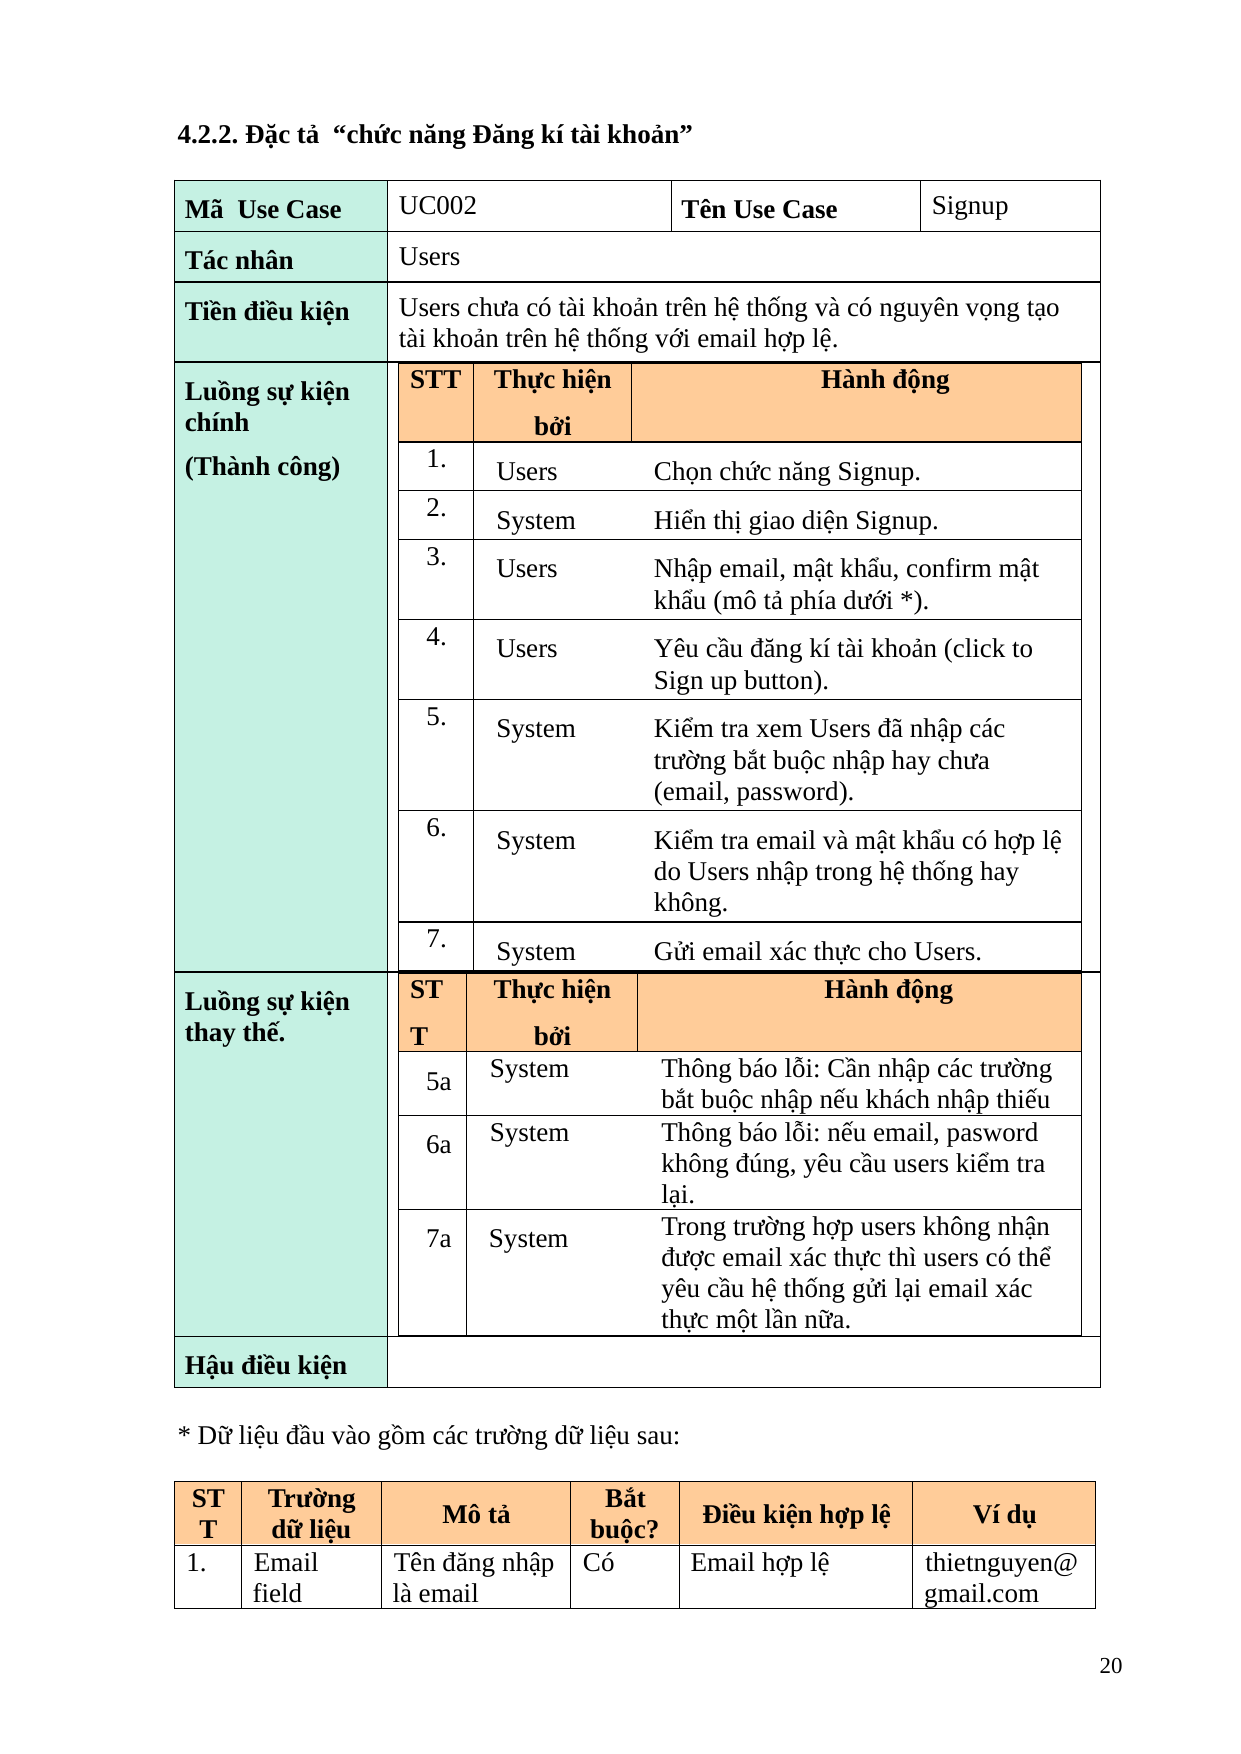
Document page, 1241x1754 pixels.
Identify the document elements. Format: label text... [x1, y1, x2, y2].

table_header Điều kiện hợp lệ [680, 1482, 912, 1544]
table_cell Thông báo lỗi: Cần nhập các trường bắt buộc nhập nếu khách nhập thiếu [638, 1052, 1081, 1114]
table_cell Tiền điều kiện [175, 283, 387, 361]
table_cell System [467, 1052, 638, 1114]
table_header Trường dữ liệu [242, 1482, 381, 1544]
table_cell System [474, 811, 631, 921]
table_cell 6a [399, 1116, 466, 1209]
table_cell Users [474, 540, 631, 619]
table_cell 5. [399, 700, 473, 810]
table_cell Hậu điều kiện [175, 1337, 387, 1387]
table_cell 1. [175, 1546, 241, 1608]
table_cell 6. [399, 811, 473, 921]
table_cell 5a [399, 1052, 466, 1114]
table_cell Gửi email xác thực cho Users. [631, 923, 1081, 970]
table_cell [388, 363, 398, 971]
table_cell 4. [399, 620, 473, 699]
table_cell Có [571, 1546, 679, 1608]
table_cell 2. [399, 491, 473, 539]
table_header Mã Use Case [175, 181, 387, 231]
table_cell Nhập email, mật khẩu, confirm mật khẩu (mô tả phía dưới *). [631, 540, 1081, 619]
table_header Bắt buộc? [571, 1482, 679, 1544]
table_cell Email hợp lệ [680, 1546, 912, 1608]
table_cell Kiểm tra xem Users đã nhập các trường bắt buộc nhập hay chưa (email, password). [631, 700, 1081, 810]
text * Dữ liệu đầu vào gồm các trường dữ liệu sau: [177, 1419, 1122, 1450]
table_cell [1082, 973, 1100, 1336]
table_header UC002 [388, 181, 671, 231]
table_header Hành động [632, 364, 1081, 441]
table_cell System [474, 700, 631, 810]
table_cell Luồng sự kiện chính (Thành công) [175, 363, 387, 971]
table_header Mô tả [382, 1482, 570, 1544]
table_cell Tên đăng nhập là email [382, 1546, 570, 1608]
table_cell Users chưa có tài khoản trên hệ thống và có nguyên vọng tạo tài khoản trên hệ thống với email hợp lệ. [388, 283, 1100, 361]
table_header STT [399, 364, 473, 441]
table_cell Users [388, 232, 1100, 281]
table_header Signup [921, 181, 1100, 231]
table_cell System [474, 923, 631, 970]
table_header STT [175, 1482, 241, 1544]
table_cell [1082, 363, 1100, 971]
table_header Tên Use Case [672, 181, 920, 231]
table_cell Users [474, 620, 631, 699]
table_cell Hiển thị giao diện Signup. [631, 491, 1081, 539]
table_cell [388, 1337, 1100, 1387]
table_header Ví dụ [913, 1482, 1095, 1544]
table_cell Tác nhân [175, 232, 387, 281]
table_header STT [399, 974, 466, 1051]
table_cell System [467, 1210, 638, 1335]
table_cell 7. [399, 923, 473, 970]
table_cell 1. [399, 443, 473, 490]
table_cell System [467, 1116, 638, 1209]
table_cell System [474, 491, 631, 539]
table_cell 7a [399, 1210, 466, 1335]
table_cell Luồng sự kiện thay thế. [175, 973, 387, 1336]
table_cell Users [474, 443, 631, 490]
table_header Hành động [638, 974, 1081, 1051]
table_cell Thông báo lỗi: nếu email, pasword không đúng, yêu cầu users kiểm tra lại. [638, 1116, 1081, 1209]
table_cell Chọn chức năng Signup. [631, 443, 1081, 490]
table_cell Email field [242, 1546, 381, 1608]
table_header Thực hiện bởi [467, 974, 637, 1051]
table_cell Trong trường hợp users không nhận được email xác thực thì users có thể yêu cầu hệ thống gửi lại email xác thực một lần nữa. [638, 1210, 1081, 1335]
table_header Thực hiện bởi [474, 364, 631, 441]
table_cell thietnguyen@gmail.com [913, 1546, 1095, 1608]
subtitle 4.2.2. Đặc tả “chức năng Đăng kí tài khoản” [177, 118, 1122, 149]
table_cell Kiểm tra email và mật khẩu có hợp lệ do Users nhập trong hệ thống hay không. [631, 811, 1081, 921]
table_cell [388, 973, 398, 1336]
table_cell 3. [399, 540, 473, 619]
table_cell Yêu cầu đăng kí tài khoản (click to Sign up button). [631, 620, 1081, 699]
